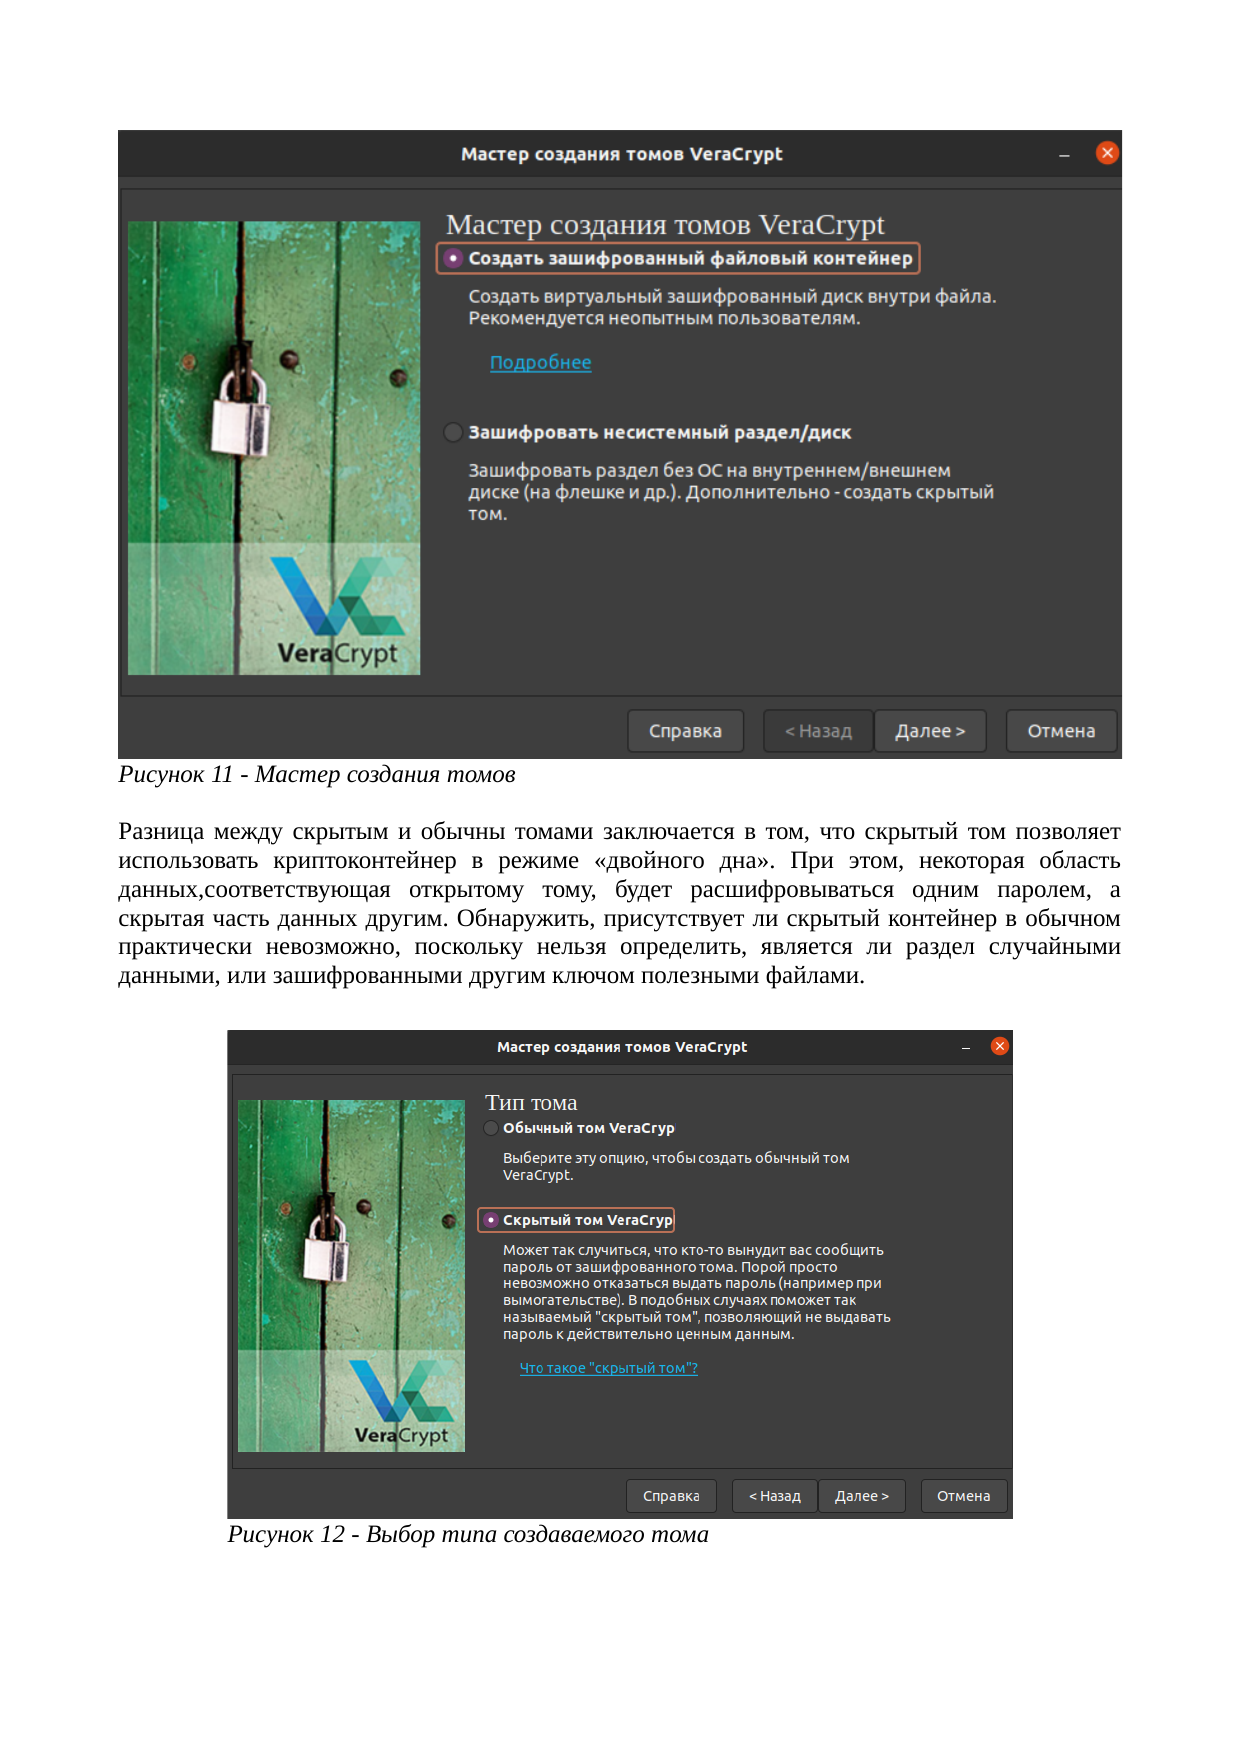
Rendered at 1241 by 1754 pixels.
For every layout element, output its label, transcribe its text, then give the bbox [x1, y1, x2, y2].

text Разница между скрытым и обычны томами заключается в том, что скрытый том позволяет использовать криптоконтейнер в режиме «двойного дна». При этом, некоторая область данных,соответствующая открытому тому, будет расшифровываться одним паролем, а скрытая часть данных другим. Обнаружить, присутствует ли скрытый контейнер в обычном практически невозможно, поскольку нельзя определить, является ли раздел случайными данными, или зашифрованными другим ключом полезными файлами. [118, 816, 1122, 989]
text Рисунок 11 - Мастер создания томов [118, 759, 1122, 788]
picture [118, 130, 1123, 759]
picture [227, 1030, 1013, 1519]
text Рисунок 12 - Выбор типа создаваемого тома [227, 1519, 1013, 1547]
